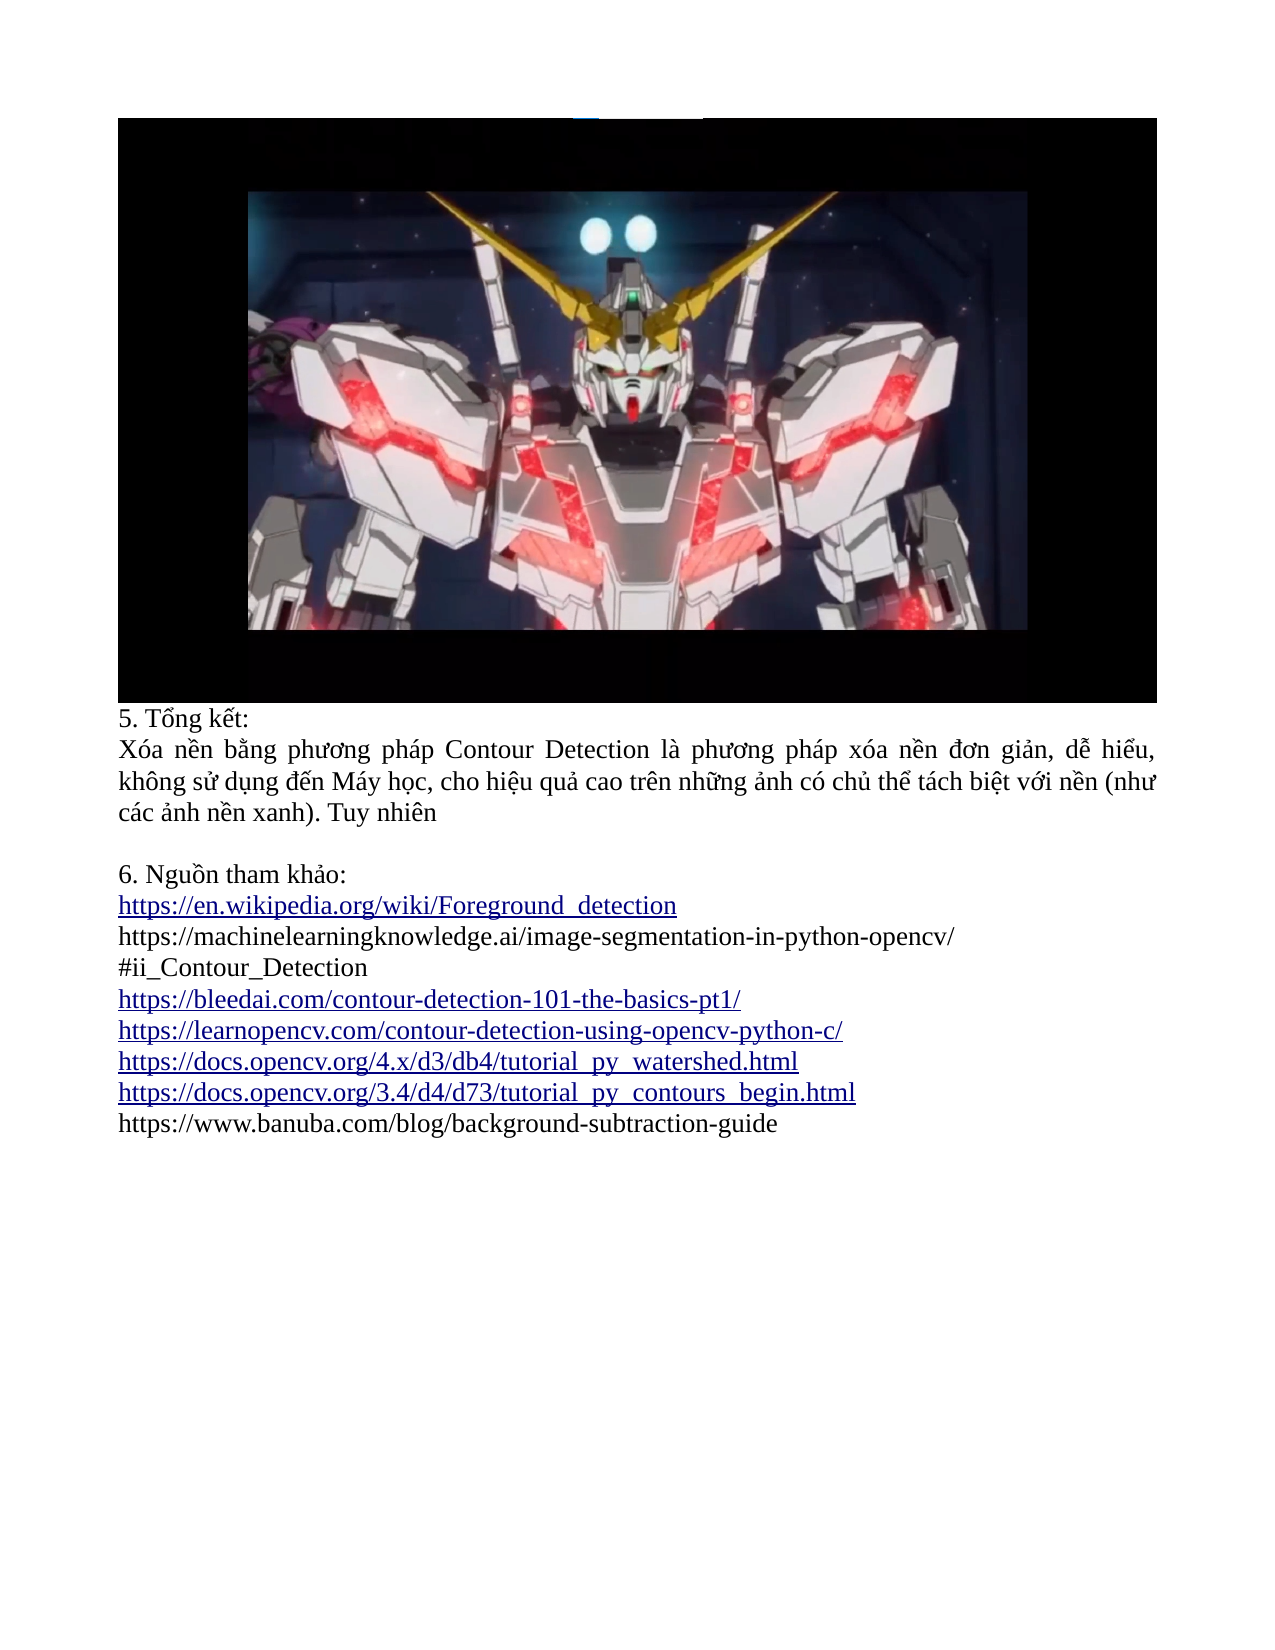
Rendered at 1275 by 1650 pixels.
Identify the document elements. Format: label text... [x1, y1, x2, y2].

text 6. Nguồn tham khảo: [118, 858, 1157, 889]
text https://machinelearningknowledge.ai/image-segmentation-in-python-opencv/#ii_Contour_Detection [118, 920, 1157, 983]
text Xóa nền bằng phương pháp Contour Detection là phương pháp xóa nền đơn giản, dễ hiểu, không sử dụng đến Máy học, cho hiệu quả cao trên những ảnh có chủ thể tách biệt với nền (như các ảnh nền xanh). Tuy nhiên [118, 733, 1157, 827]
text https://en.wikipedia.org/wiki/Foreground_detection [118, 889, 1157, 920]
text https://docs.opencv.org/4.x/d3/db4/tutorial_py_watershed.html [118, 1045, 1157, 1076]
picture [118, 118, 1157, 703]
text https://bleedai.com/contour-detection-101-the-basics-pt1/ https://learnopencv.com/contour-detection-using-opencv-python-c/ [118, 983, 1157, 1045]
text https://www.banuba.com/blog/background-subtraction-guide [118, 1107, 1157, 1138]
text https://docs.opencv.org/3.4/d4/d73/tutorial_py_contours_begin.html [118, 1076, 1157, 1107]
text 5. Tổng kết: [118, 703, 1157, 733]
